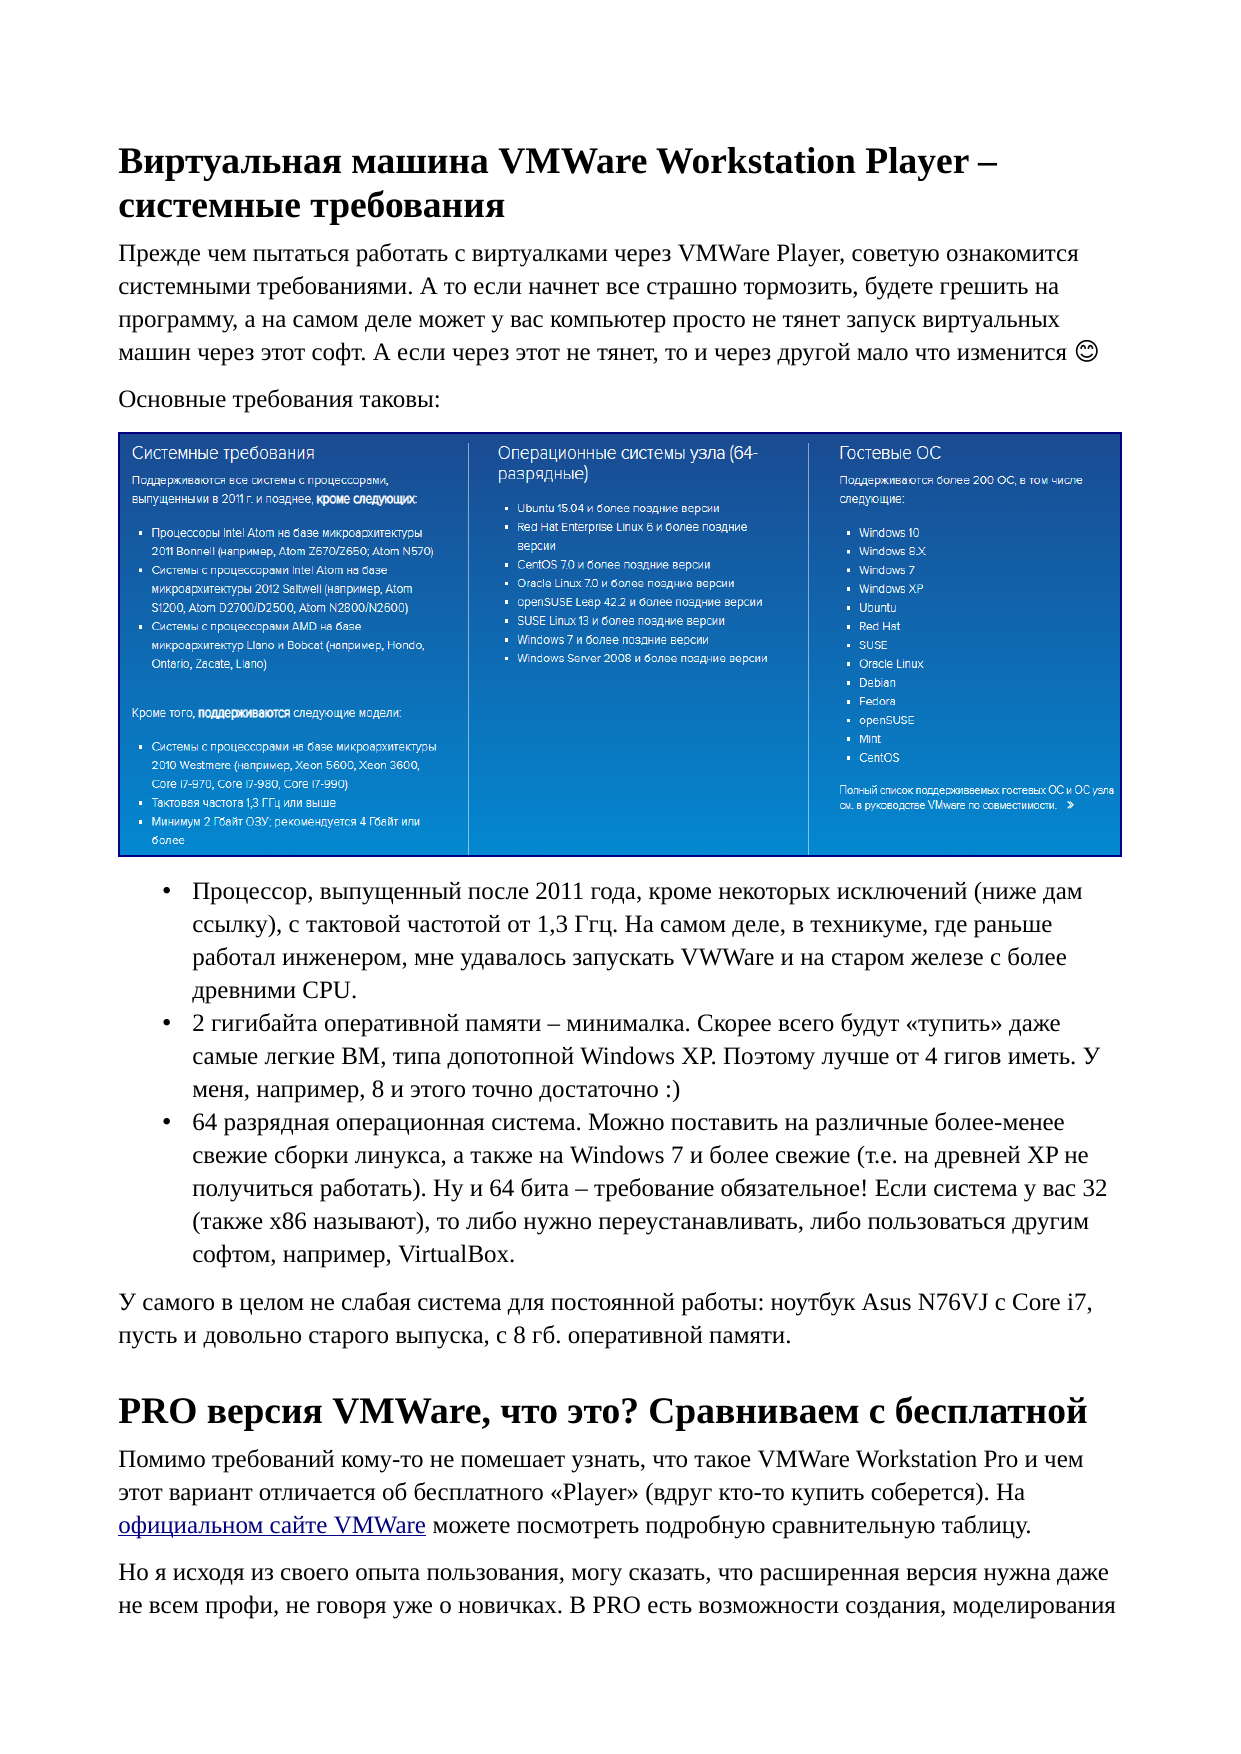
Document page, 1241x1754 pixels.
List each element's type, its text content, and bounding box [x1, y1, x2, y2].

text Основные требования таковы: [118, 384, 1122, 413]
text Но я исходя из своего опыта пользования, могу сказать, что расширенная версия нужна даже не всем профи, не говоря уже о новичках. В PRO есть возможности создания, моделирования [118, 1557, 1122, 1619]
list 64 разрядная операционная система. Можно поставить на различные более-менее свежие сборки линукса, а также на Windows 7 и более свежие (т.е. на древней XP не получиться работать). Ну и 64 бита – требование обязательное! Если система у вас 32 (также x86 называют), то либо нужно переустанавливать, либо пользоваться другим софтом, например, VirtualBox. [162, 1107, 1122, 1268]
text Прежде чем пытаться работать с виртуалками через VMWare Player, советую ознакомится системными требованиями. А то если начнет все страшно тормозить, будете грешить на программу, а на самом деле может у вас компьютер просто не тянет запуск виртуальных машин через этот софт. А если через этот не тянет, то и через другой мало что изменится 😊 [118, 238, 1122, 366]
text Помимо требований кому-то не помешает узнать, что такое VMWare Workstation Pro и чем этот вариант отличается об бесплатного «Player» (вдруг кто-то купить соберется). На официальном сайте VMWare можете посмотреть подробную сравнительную таблицу. [118, 1444, 1122, 1538]
subtitle Виртуальная машина VMWare Workstation Player – системные требования [118, 139, 1122, 225]
text У самого в целом не слабая система для постоянной работы: ноутбук Asus N76VJ с Core i7, пусть и довольно старого выпуска, с 8 гб. оперативной памяти. [118, 1287, 1122, 1348]
list Процессор, выпущенный после 2011 года, кроме некоторых исключений (ниже дам ссылку), с тактовой частотой от 1,3 Ггц. На самом деле, в техникуме, где раньше работал инженером, мне удавалось запускать VWWare и на старом железе с более древними CPU. [162, 876, 1122, 1004]
list 2 гигибайта оперативной памяти – минималка. Скорее всего будут «тупить» даже самые легкие ВМ, типа допотопной Windows XP. Поэтому лучше от 4 гигов иметь. У меня, например, 8 и этого точно достаточно :) [162, 1008, 1122, 1103]
picture [120, 434, 1120, 855]
subtitle PRO версия VMWare, что это? Сравниваем с бесплатной [118, 1388, 1122, 1431]
